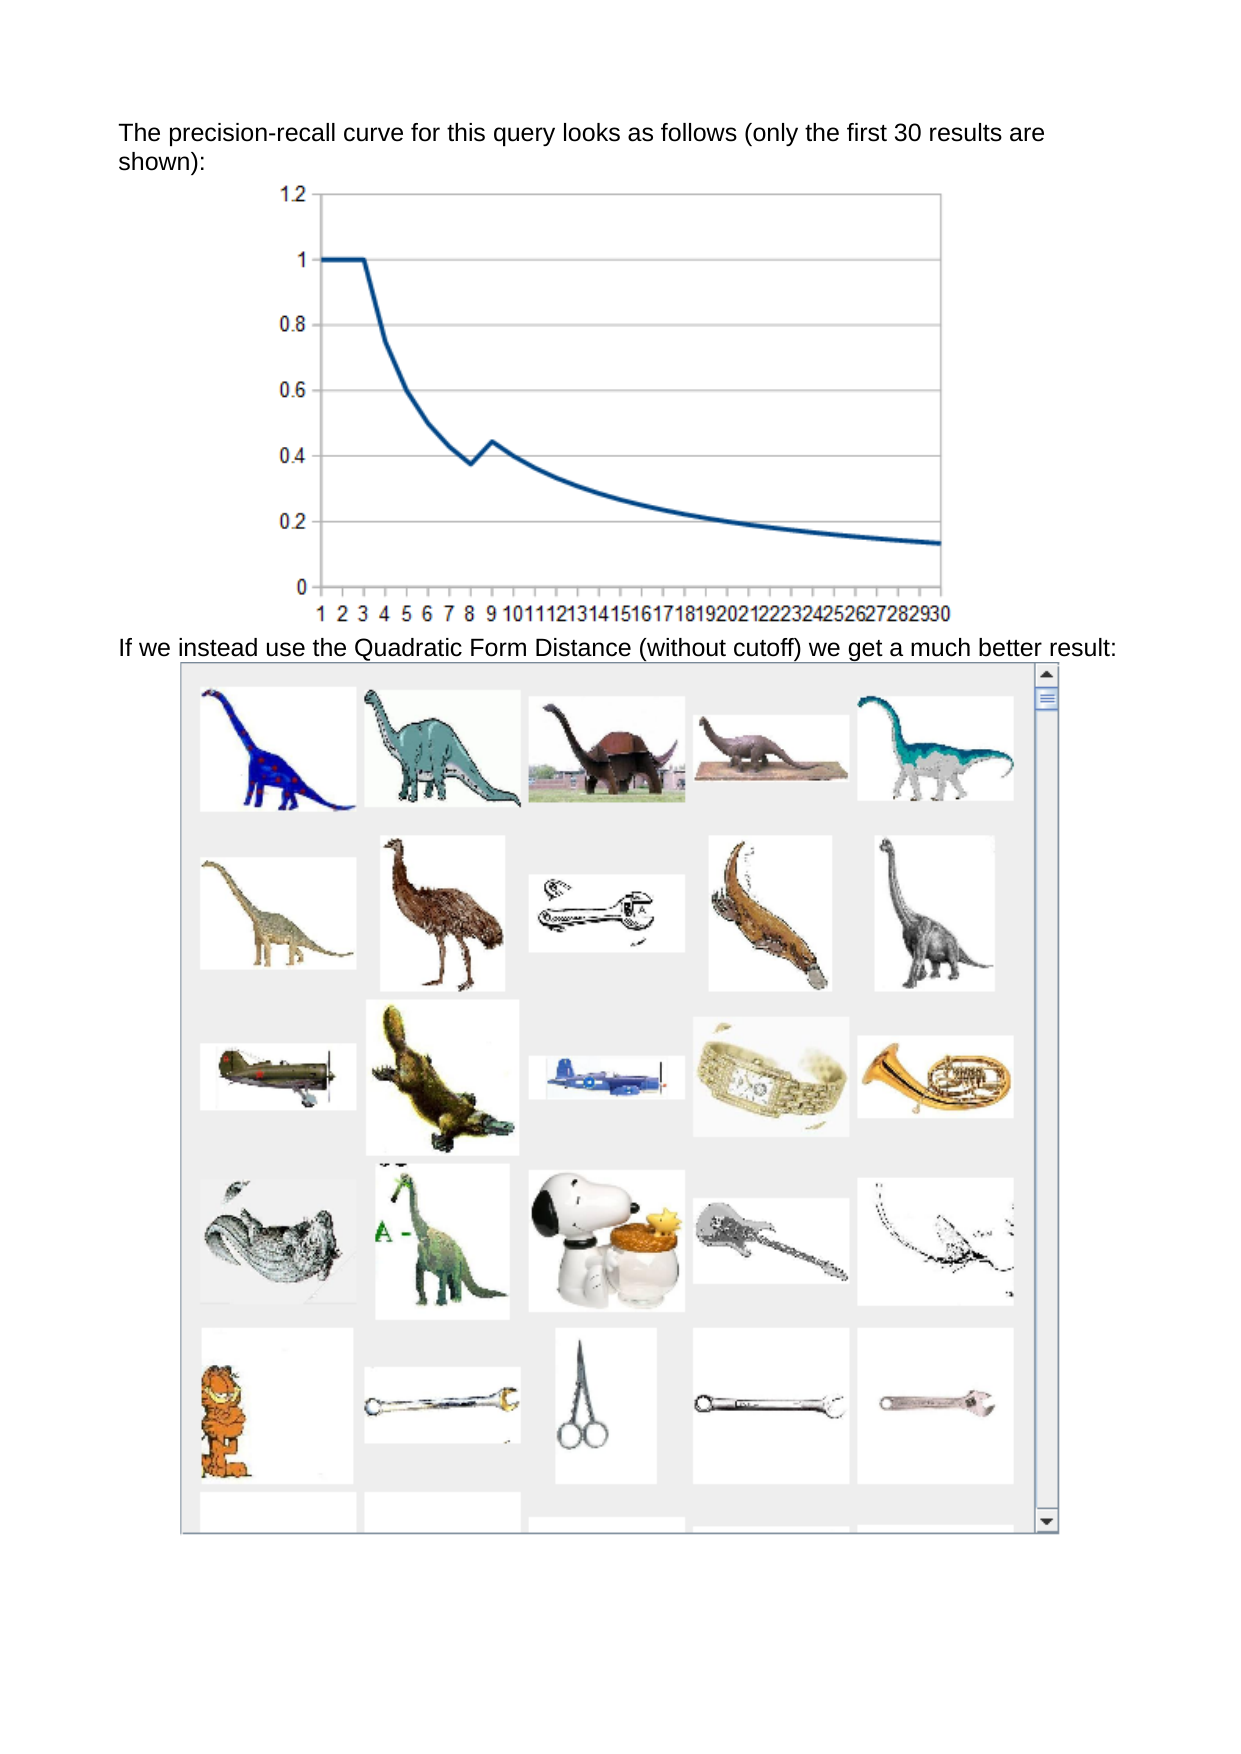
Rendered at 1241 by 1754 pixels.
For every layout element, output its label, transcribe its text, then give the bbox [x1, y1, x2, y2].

text If we instead use the Quadratic Form Distance (without cutoff) we get a much better result: [118, 176, 1122, 662]
picture [180, 662, 1060, 1536]
text The precision-recall curve for this query looks as follows (only the first 30 results are shown): [118, 118, 1122, 176]
picture [271, 175, 970, 634]
